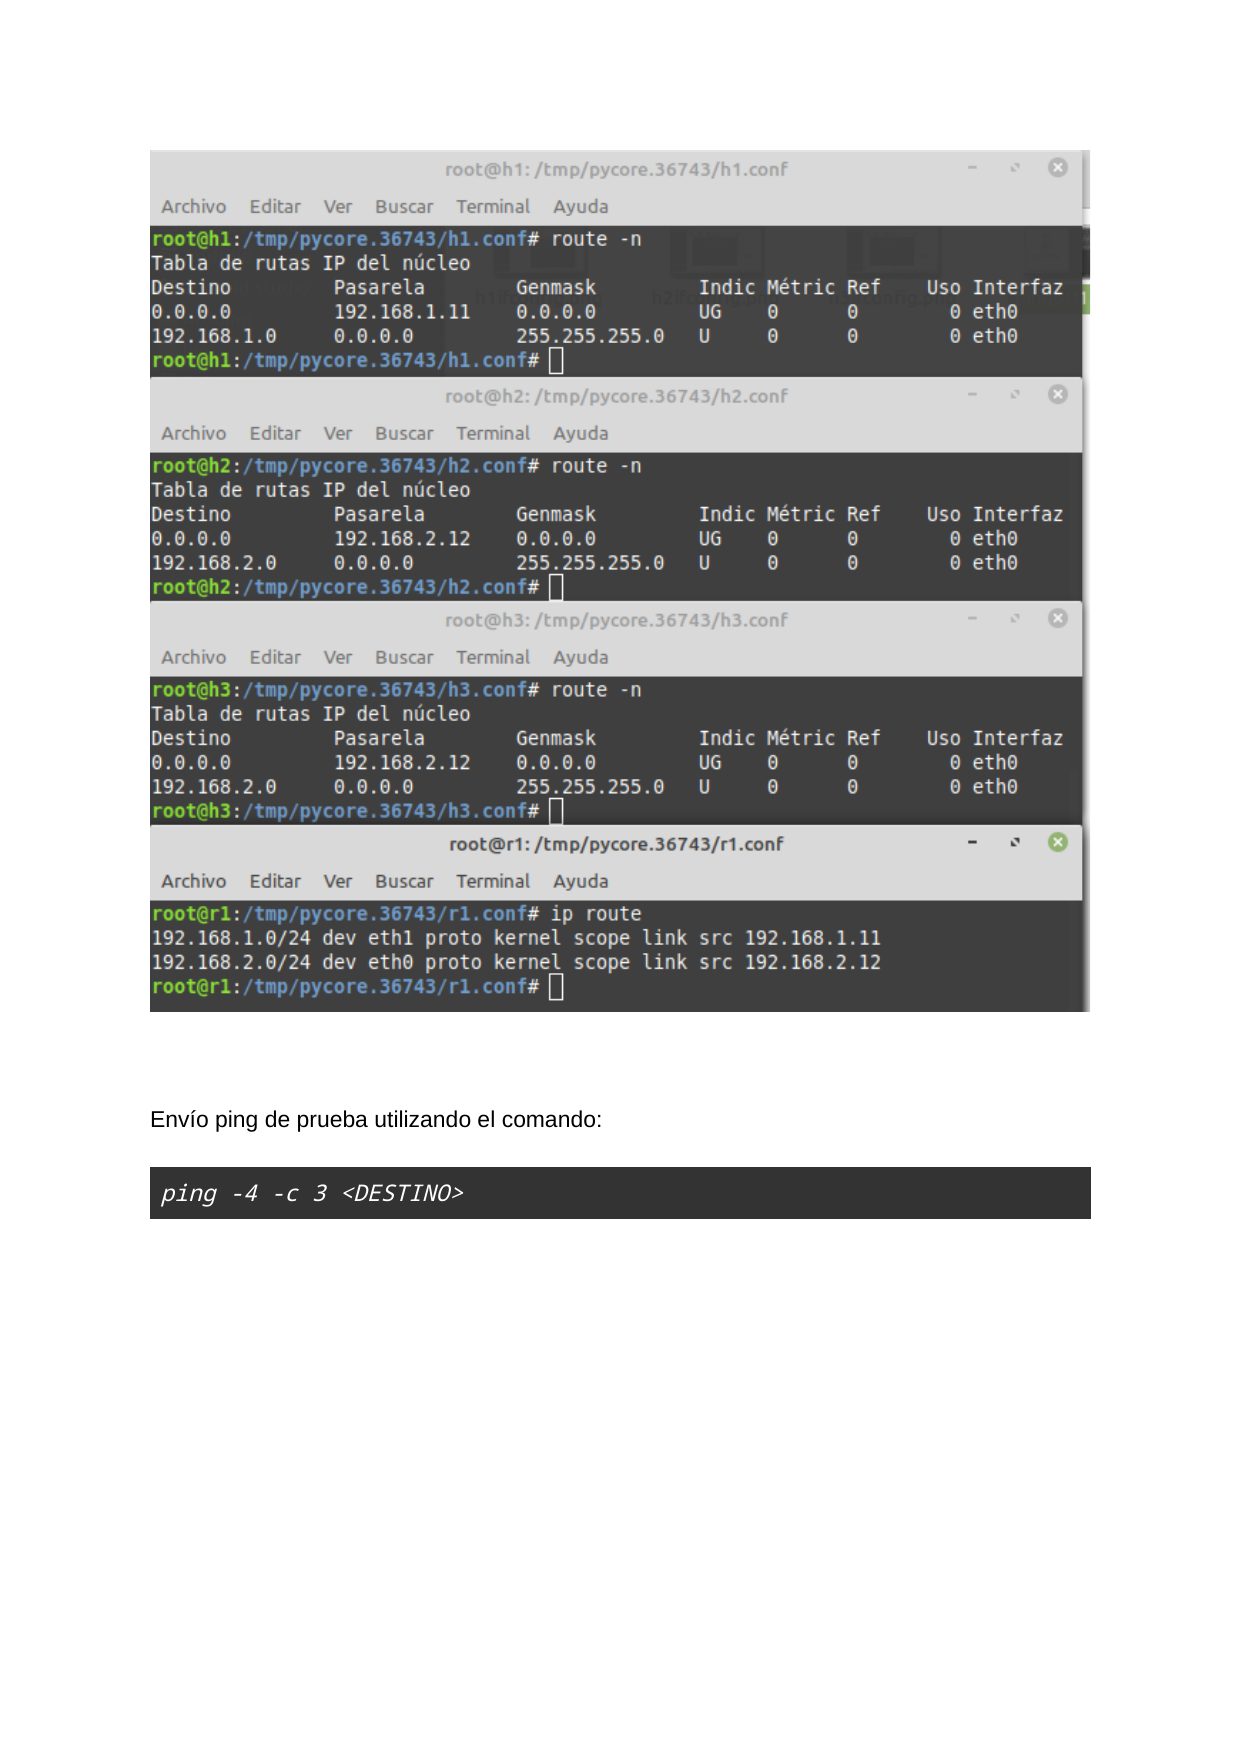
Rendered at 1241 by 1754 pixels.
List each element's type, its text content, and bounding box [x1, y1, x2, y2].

text Envío ping de prueba utilizando el comando: [150, 1106, 1090, 1133]
table_header ping -4 -c 3 <DESTINO> [150, 1167, 1091, 1219]
picture [150, 150, 1091, 1012]
